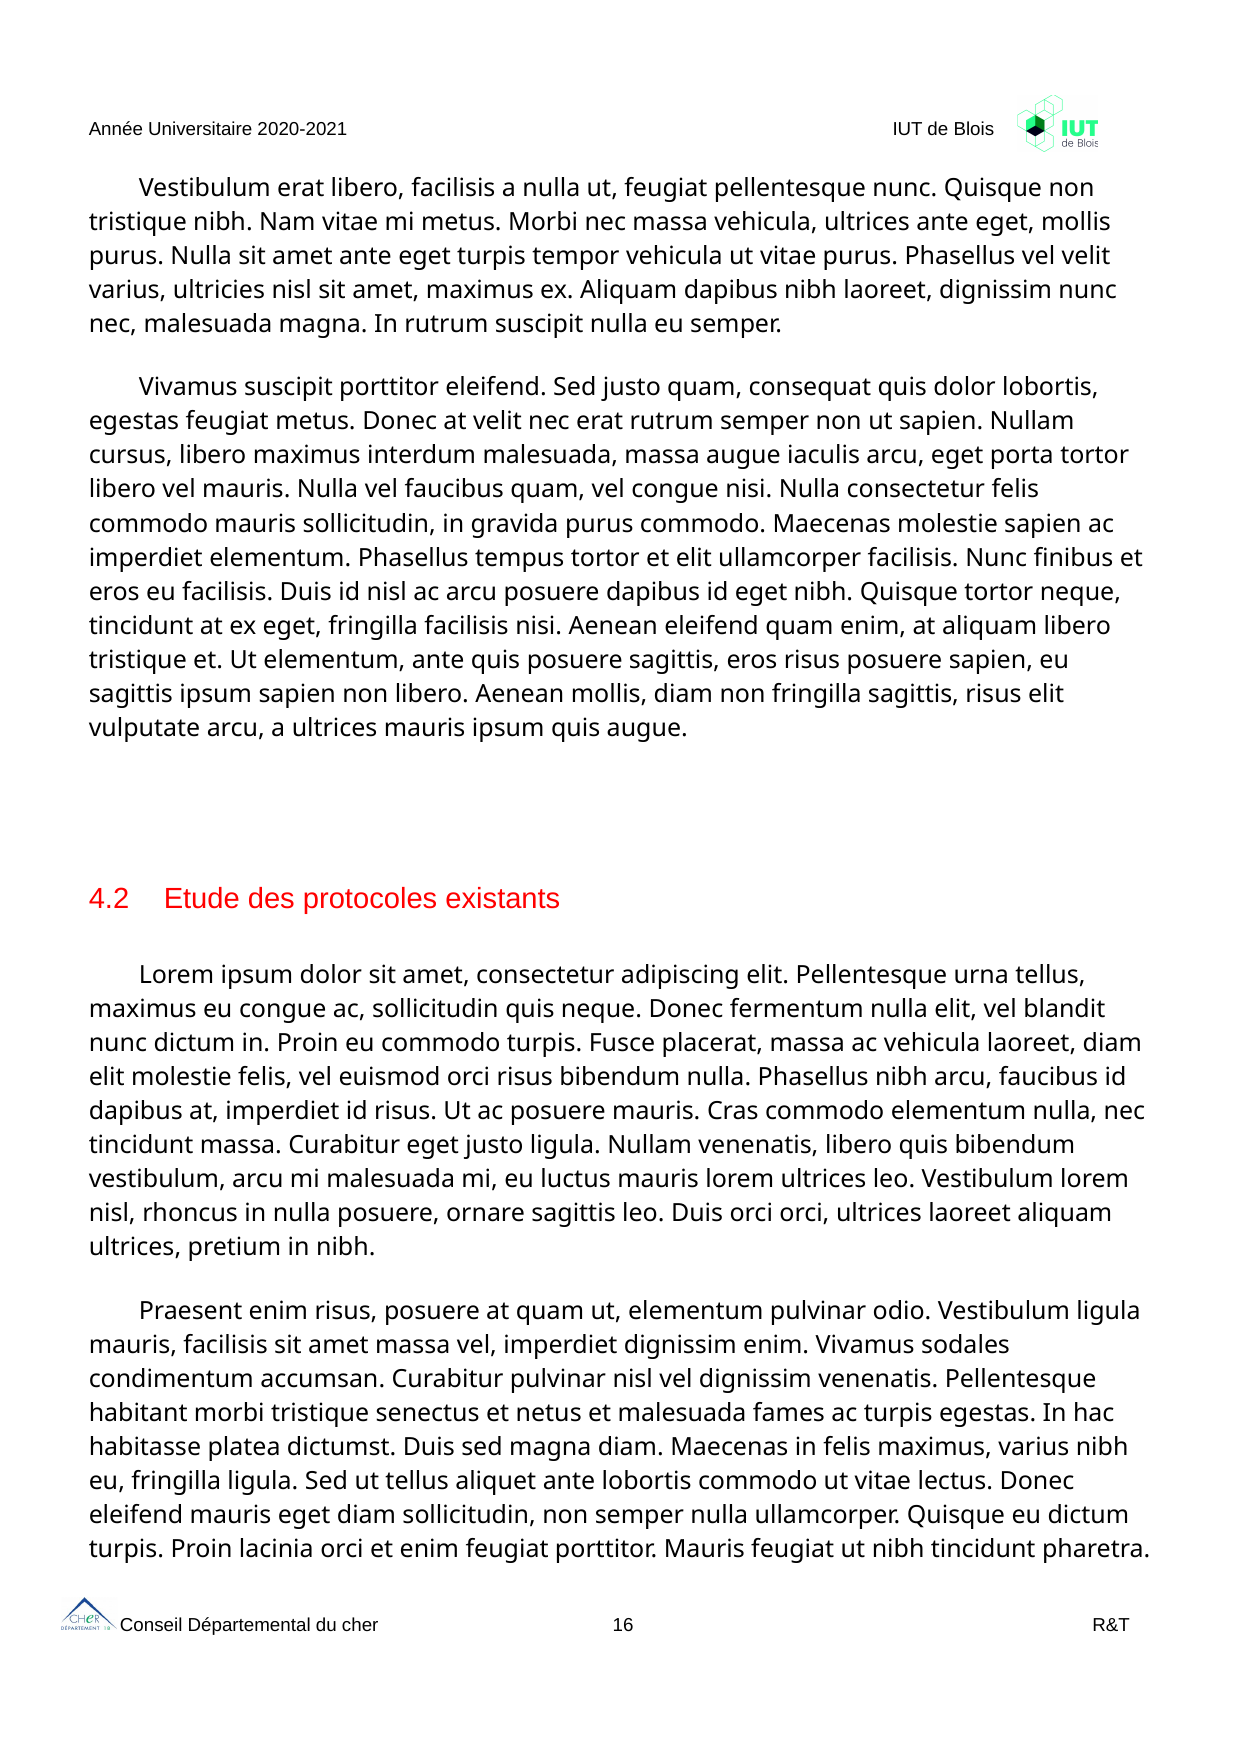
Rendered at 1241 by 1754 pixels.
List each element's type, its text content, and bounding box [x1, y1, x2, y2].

text Vivamus suscipit porttitor eleifend. Sed justo quam, consequat quis dolor lobortis, egestas feugiat metus. Donec at velit nec erat rutrum semper non ut sapien. Nullam cursus, libero maximus interdum malesuada, massa augue iaculis arcu, eget porta tortor libero vel mauris. Nulla vel faucibus quam, vel congue nisi. Nulla consectetur felis commodo mauris sollicitudin, in gravida purus commodo. Maecenas molestie sapien ac imperdiet elementum. Phasellus tempus tortor et elit ullamcorper facilisis. Nunc finibus et eros eu facilisis. Duis id nisl ac arcu posuere dapibus id eget nibh. Quisque tortor neque, tincidunt at ex eget, fringilla facilisis nisi. Aenean eleifend quam enim, at aliquam libero tristique et. Ut elementum, ante quis posuere sagittis, eros risus posuere sapien, eu sagittis ipsum sapien non libero. Aenean mollis, diam non fringilla sagittis, risus elit vulputate arcu, a ultrices mauris ipsum quis augue. [88, 369, 1152, 744]
picture [61, 1597, 118, 1630]
text Lorem ipsum dolor sit amet, consectetur adipiscing elit. Pellentesque urna tellus, maximus eu congue ac, sollicitudin quis neque. Donec fermentum nulla elit, vel blandit nunc dictum in. Proin eu commodo turpis. Fusce placerat, massa ac vehicula laoreet, diam elit molestie felis, vel euismod orci risus bibendum nulla. Phasellus nibh arcu, faucibus id dapibus at, imperdiet id risus. Ut ac posuere mauris. Cras commodo elementum nulla, nec tincidunt massa. Curabitur eget justo ligula. Nullam venenatis, libero quis bibendum vestibulum, arcu mi malesuada mi, eu luctus mauris lorem ultrices leo. Vestibulum lorem nisl, rhoncus in nulla posuere, ornare sagittis leo. Duis orci orci, ultrices laoreet aliquam ultrices, pretium in nibh. [88, 956, 1152, 1263]
text Vestibulum erat libero, facilisis a nulla ut, feugiat pellentesque nunc. Quisque non tristique nibh. Nam vitae mi metus. Morbi nec massa vehicula, ultrices ante eget, mollis purus. Nulla sit amet ante eget turpis tempor vehicula ut vitae purus. Phasellus vel velit varius, ultricies nisl sit amet, maximus ex. Aliquam dapibus nibh laoreet, dignissim nunc nec, malesuada magna. In rutrum suscipit nulla eu semper. [88, 169, 1152, 339]
text Praesent enim risus, posuere at quam ut, elementum pulvinar odio. Vestibulum ligula mauris, facilisis sit amet massa vel, imperdiet dignissim enim. Vivamus sodales condimentum accumsan. Curabitur pulvinar nisl vel dignissim venenatis. Pellentesque habitant morbi tristique senectus et netus et malesuada fames ac turpis egestas. In hac habitasse platea dictumst. Duis sed magna diam. Maecenas in felis maximus, varius nibh eu, fringilla ligula. Sed ut tellus aliquet ante lobortis commodo ut vitae lectus. Donec eleifend mauris eget diam sollicitudin, non semper nulla ullamcorper. Quisque eu dictum turpis. Proin lacinia orci et enim feugiat porttitor. Mauris feugiat ut nibh tincidunt pharetra. [88, 1292, 1152, 1565]
picture [1017, 95, 1098, 152]
subtitle Etude des protocoles existants [88, 881, 1152, 914]
